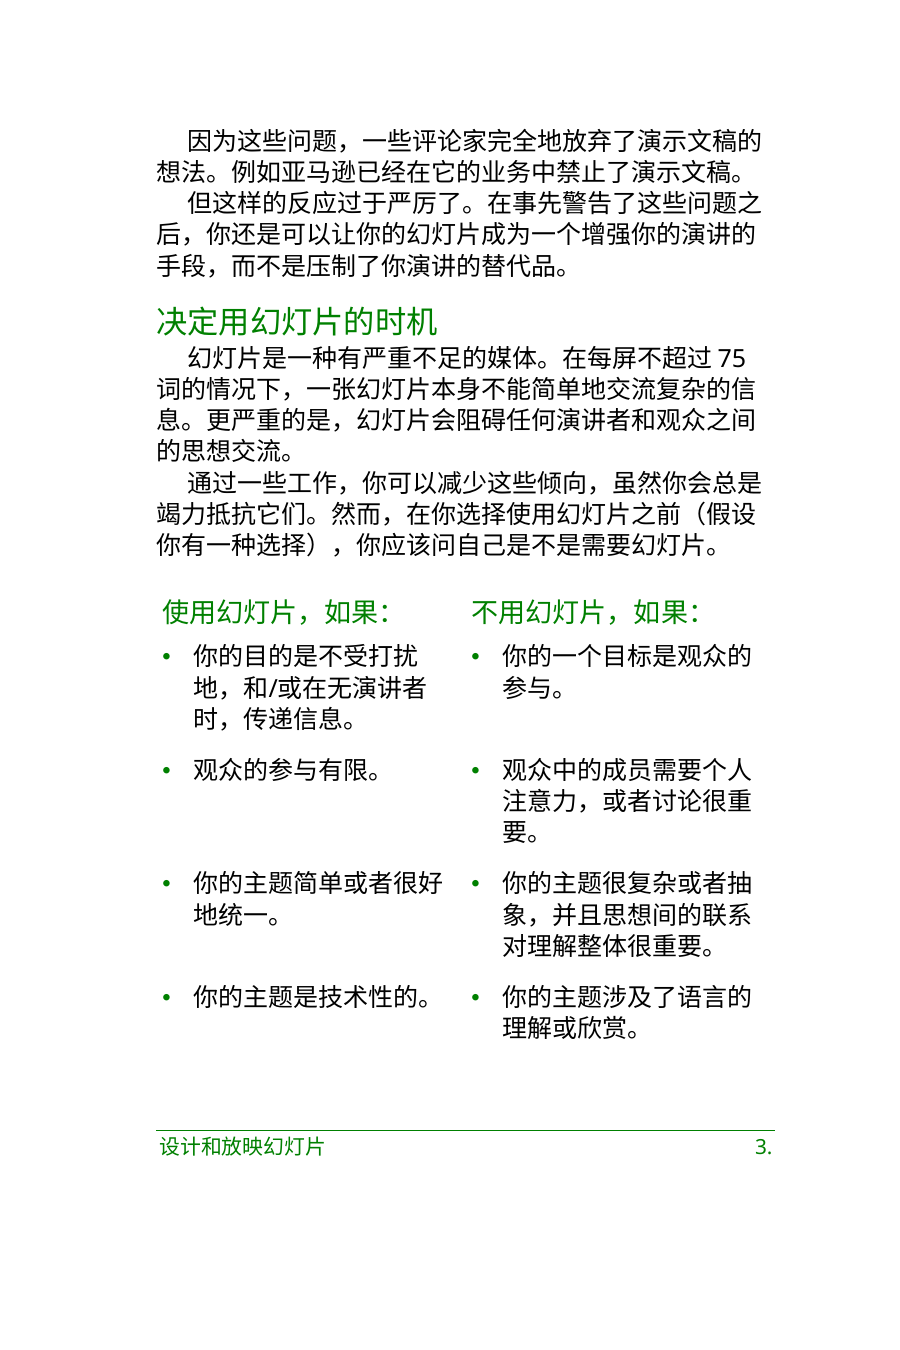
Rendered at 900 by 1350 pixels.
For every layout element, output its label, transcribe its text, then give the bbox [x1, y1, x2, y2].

table_header 不用幻灯片，如果： [466, 590, 775, 635]
table_header 使用幻灯片，如果： [156, 590, 466, 635]
table_cell 你的目的是不受打扰地，和/或在无演讲者时，传递信息。 [156, 635, 466, 749]
text 通过一些工作，你可以减少这些倾向，虽然你会总是竭力抵抗它们。然而，在你选择使用幻灯片之前（假设你有一种选择），你应该问自己是不是需要幻灯片。 [156, 467, 775, 561]
table_cell 你的一个目标是观众的参与。 [466, 635, 775, 749]
table_cell 观众的参与有限。 [156, 749, 466, 862]
table_cell 观众中的成员需要个人注意力，或者讨论很重要。 [466, 749, 775, 862]
text 因为这些问题，一些评论家完全地放弃了演示文稿的想法。例如亚马逊已经在它的业务中禁止了演示文稿。 [156, 125, 775, 187]
subtitle 决定用幻灯片的时机 [156, 297, 775, 342]
table_cell 你的主题是技术性的。 [156, 976, 466, 1058]
table_cell 你的主题简单或者很好地统一。 [156, 862, 466, 976]
text 但这样的反应过于严厉了。在事先警告了这些问题之后，你还是可以让你的幻灯片成为一个增强你的演讲的手段，而不是压制了你演讲的替代品。 [156, 187, 775, 281]
table_cell 你的主题很复杂或者抽象，并且思想间的联系对理解整体很重要。 [466, 862, 775, 976]
text 幻灯片是一种有严重不足的媒体。在每屏不超过75词的情况下，一张幻灯片本身不能简单地交流复杂的信息。更严重的是，幻灯片会阻碍任何演讲者和观众之间的思想交流。 [156, 342, 775, 467]
table_cell 你的主题涉及了语言的理解或欣赏。 [466, 976, 775, 1058]
